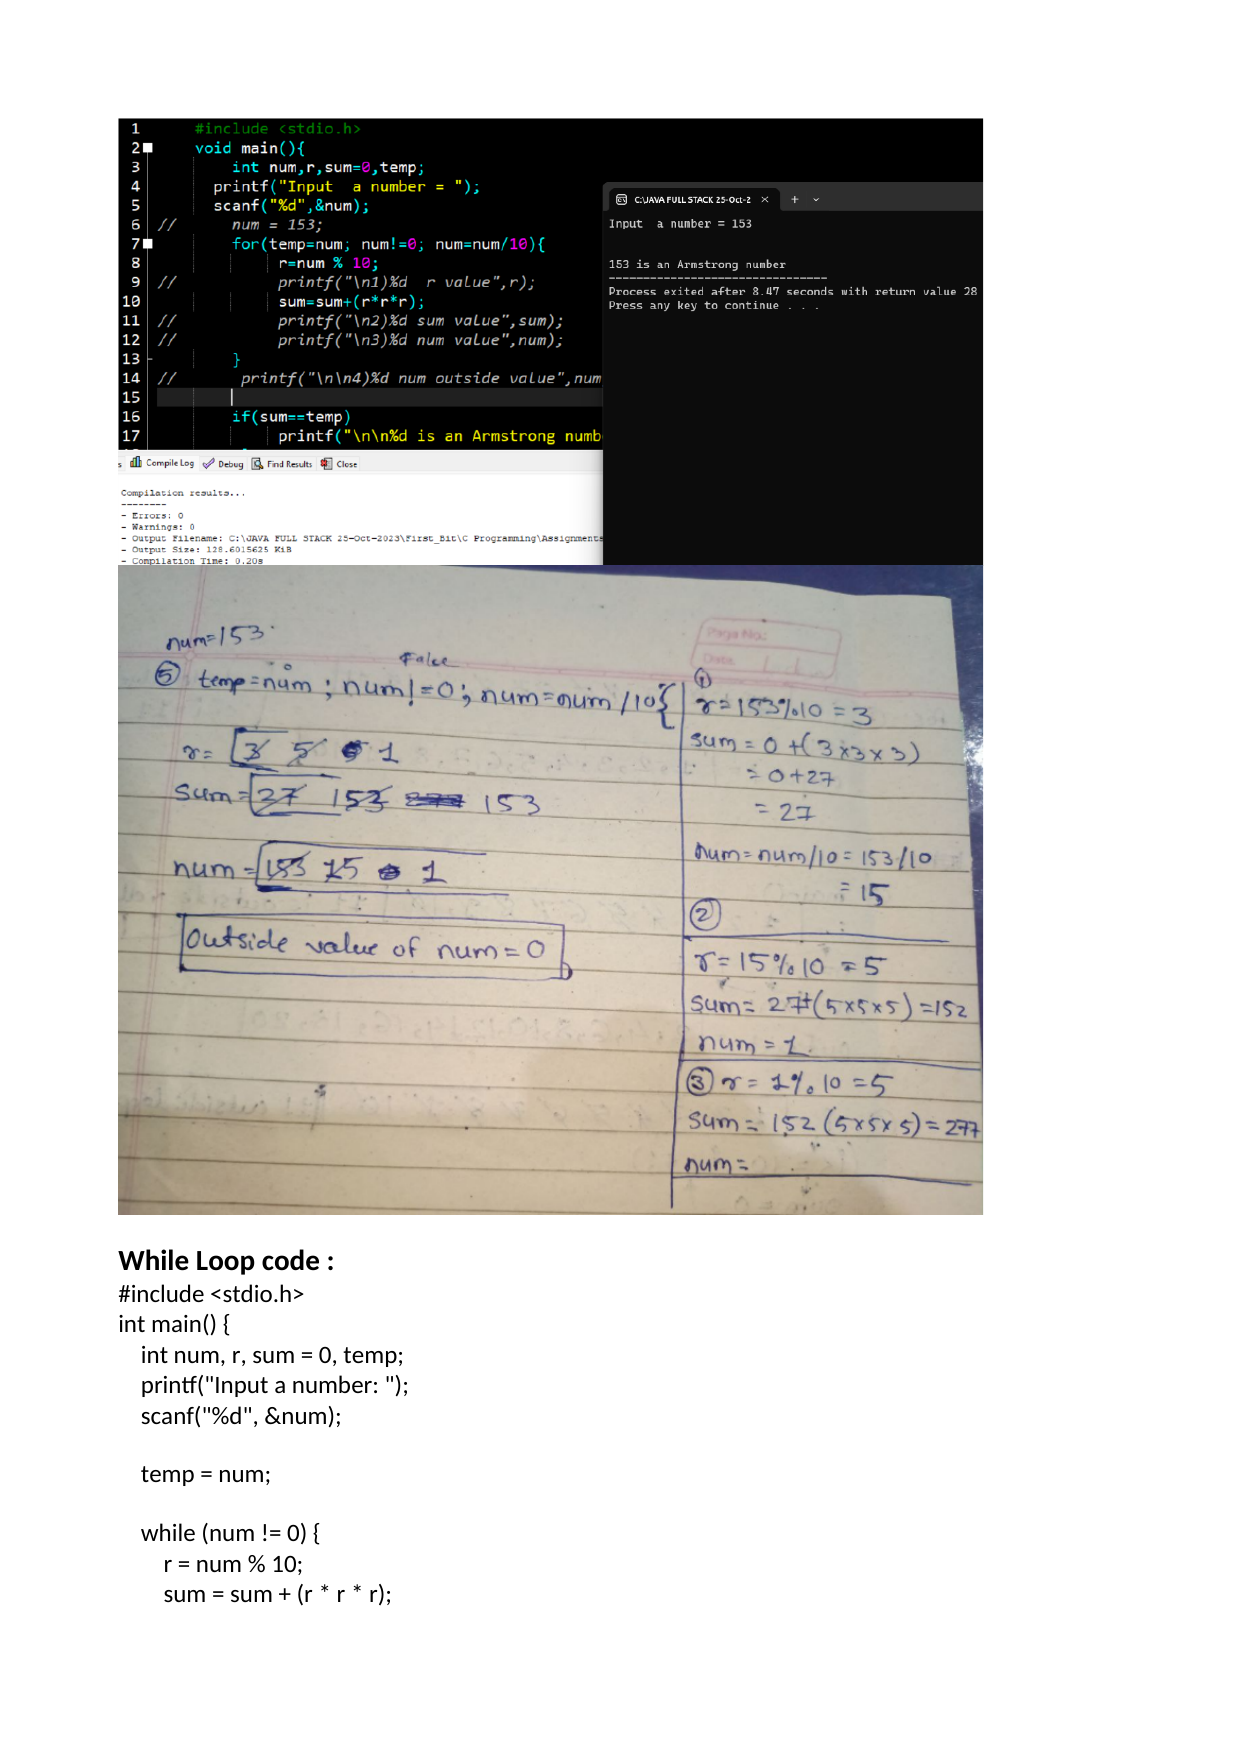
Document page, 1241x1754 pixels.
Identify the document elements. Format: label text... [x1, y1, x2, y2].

text #include <stdio.h> [118, 1278, 1122, 1308]
text while (num != 0) { [118, 1517, 1122, 1548]
text scanf("%d", &num); [118, 1400, 1122, 1431]
text int main() { [118, 1308, 1122, 1339]
text int num, r, sum = 0, temp; [118, 1339, 1122, 1369]
text sum = sum + (r * r * r); [118, 1578, 1122, 1609]
text printf("Input a number: "); [118, 1369, 1122, 1400]
text temp = num; [118, 1459, 1122, 1489]
text While Loop code : [118, 1242, 1122, 1278]
text r = num % 10; [118, 1548, 1122, 1578]
